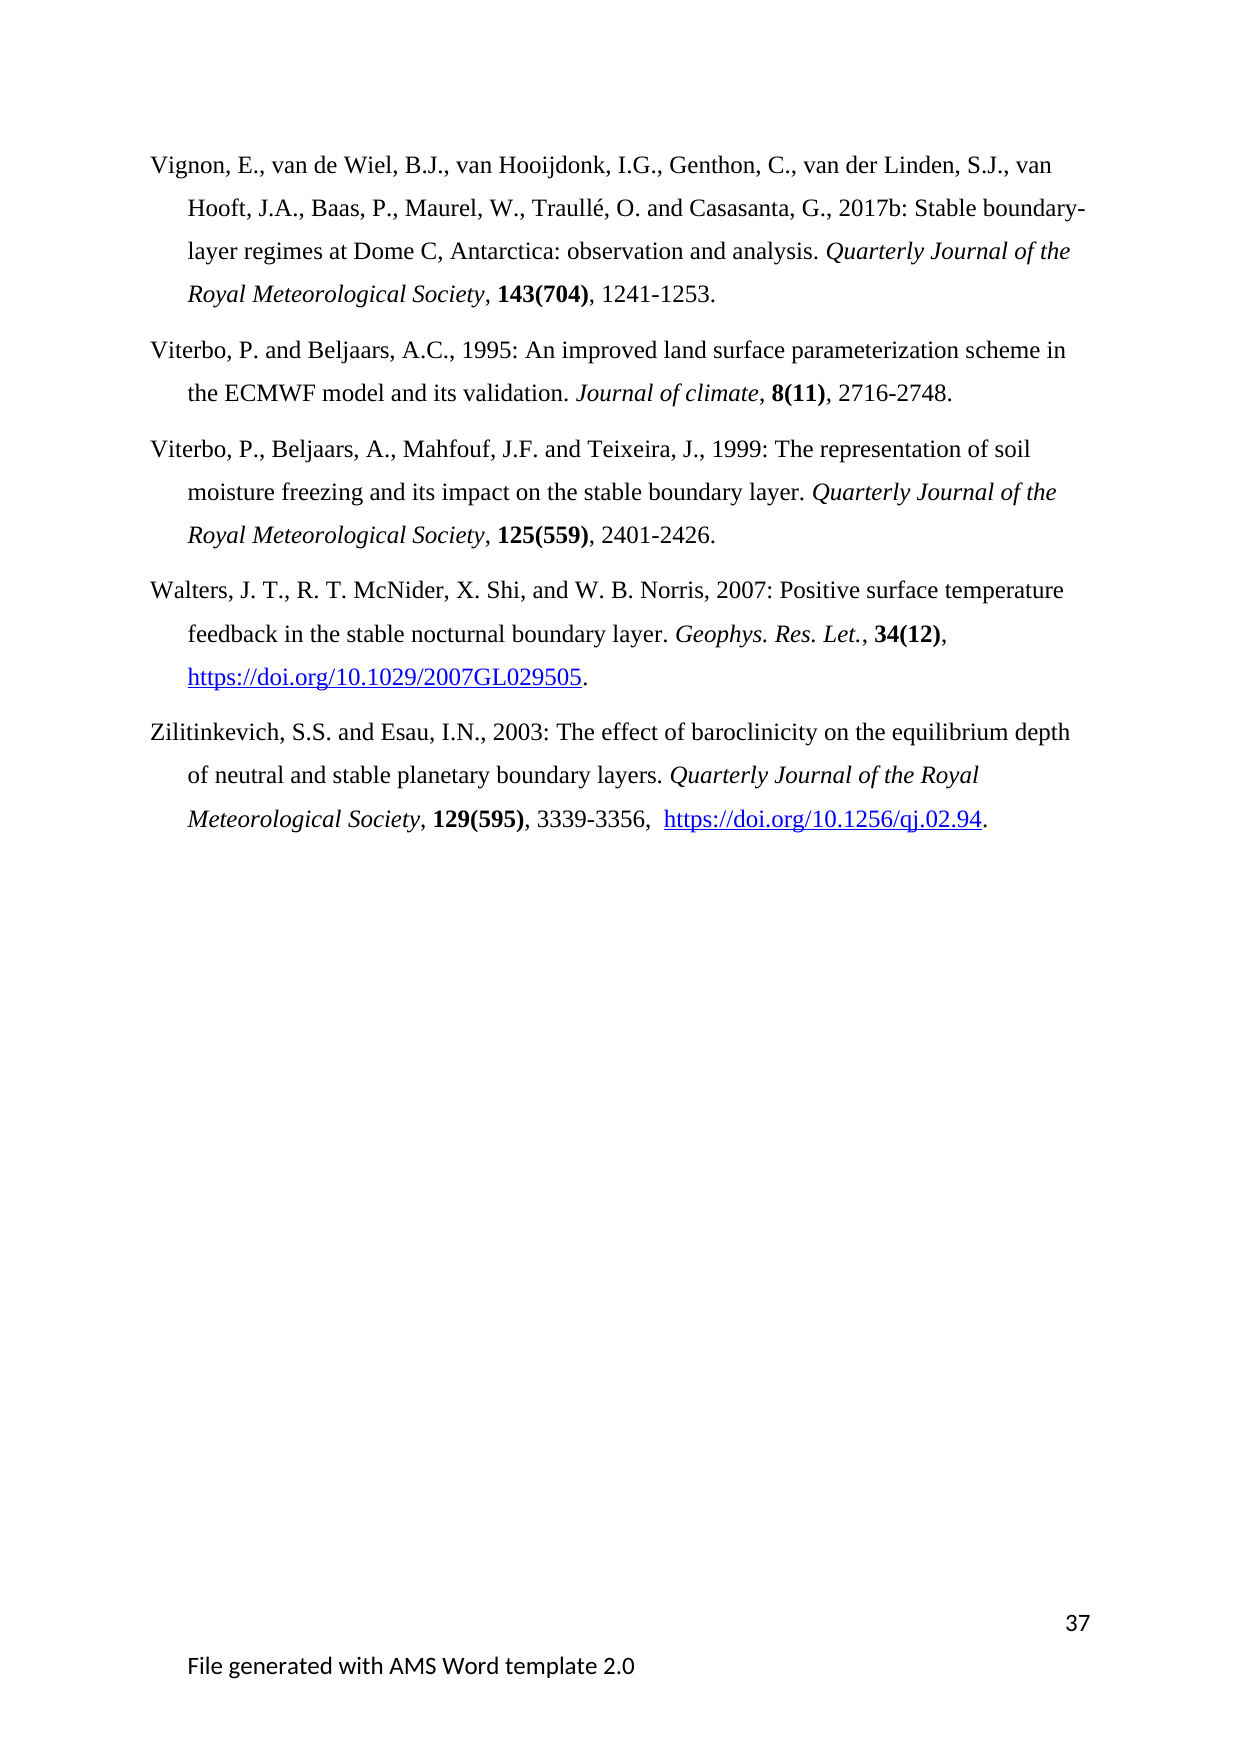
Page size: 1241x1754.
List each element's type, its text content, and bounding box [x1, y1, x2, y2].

text Zilitinkevich, S.S. and Esau, I.N., 2003: The effect of baroclinicity on the equilibrium depth of neutral and stable planetary boundary layers. Quarterly Journal of the Royal Meteorological Society, 129(595), 3339-3356, https://doi.org/10.1256/qj.02.94. [150, 717, 1090, 832]
text Viterbo, P. and Beljaars, A.C., 1995: An improved land surface parameterization scheme in the ECMWF model and its validation. Journal of climate, 8(11), 2716-2748. [150, 335, 1090, 407]
text Viterbo, P., Beljaars, A., Mahfouf, J.F. and Teixeira, J., 1999: The representation of soil moisture freezing and its impact on the stable boundary layer. Quarterly Journal of the Royal Meteorological Society, 125(559), 2401-2426. [150, 434, 1090, 549]
text Walters, J. T., R. T. McNider, X. Shi, and W. B. Norris, 2007: Positive surface temperature feedback in the stable nocturnal boundary layer. Geophys. Res. Let., 34(12), https://doi.org/10.1029/2007GL029505. [150, 576, 1090, 691]
text Vignon, E., van de Wiel, B.J., van Hooijdonk, I.G., Genthon, C., van der Linden, S.J., van Hooft, J.A., Baas, P., Maurel, W., Traullé, O. and Casasanta, G., 2017b: Stable boundary‐layer regimes at Dome C, Antarctica: observation and analysis. Quarterly Journal of the Royal Meteorological Society, 143(704), 1241-1253. [150, 150, 1090, 308]
